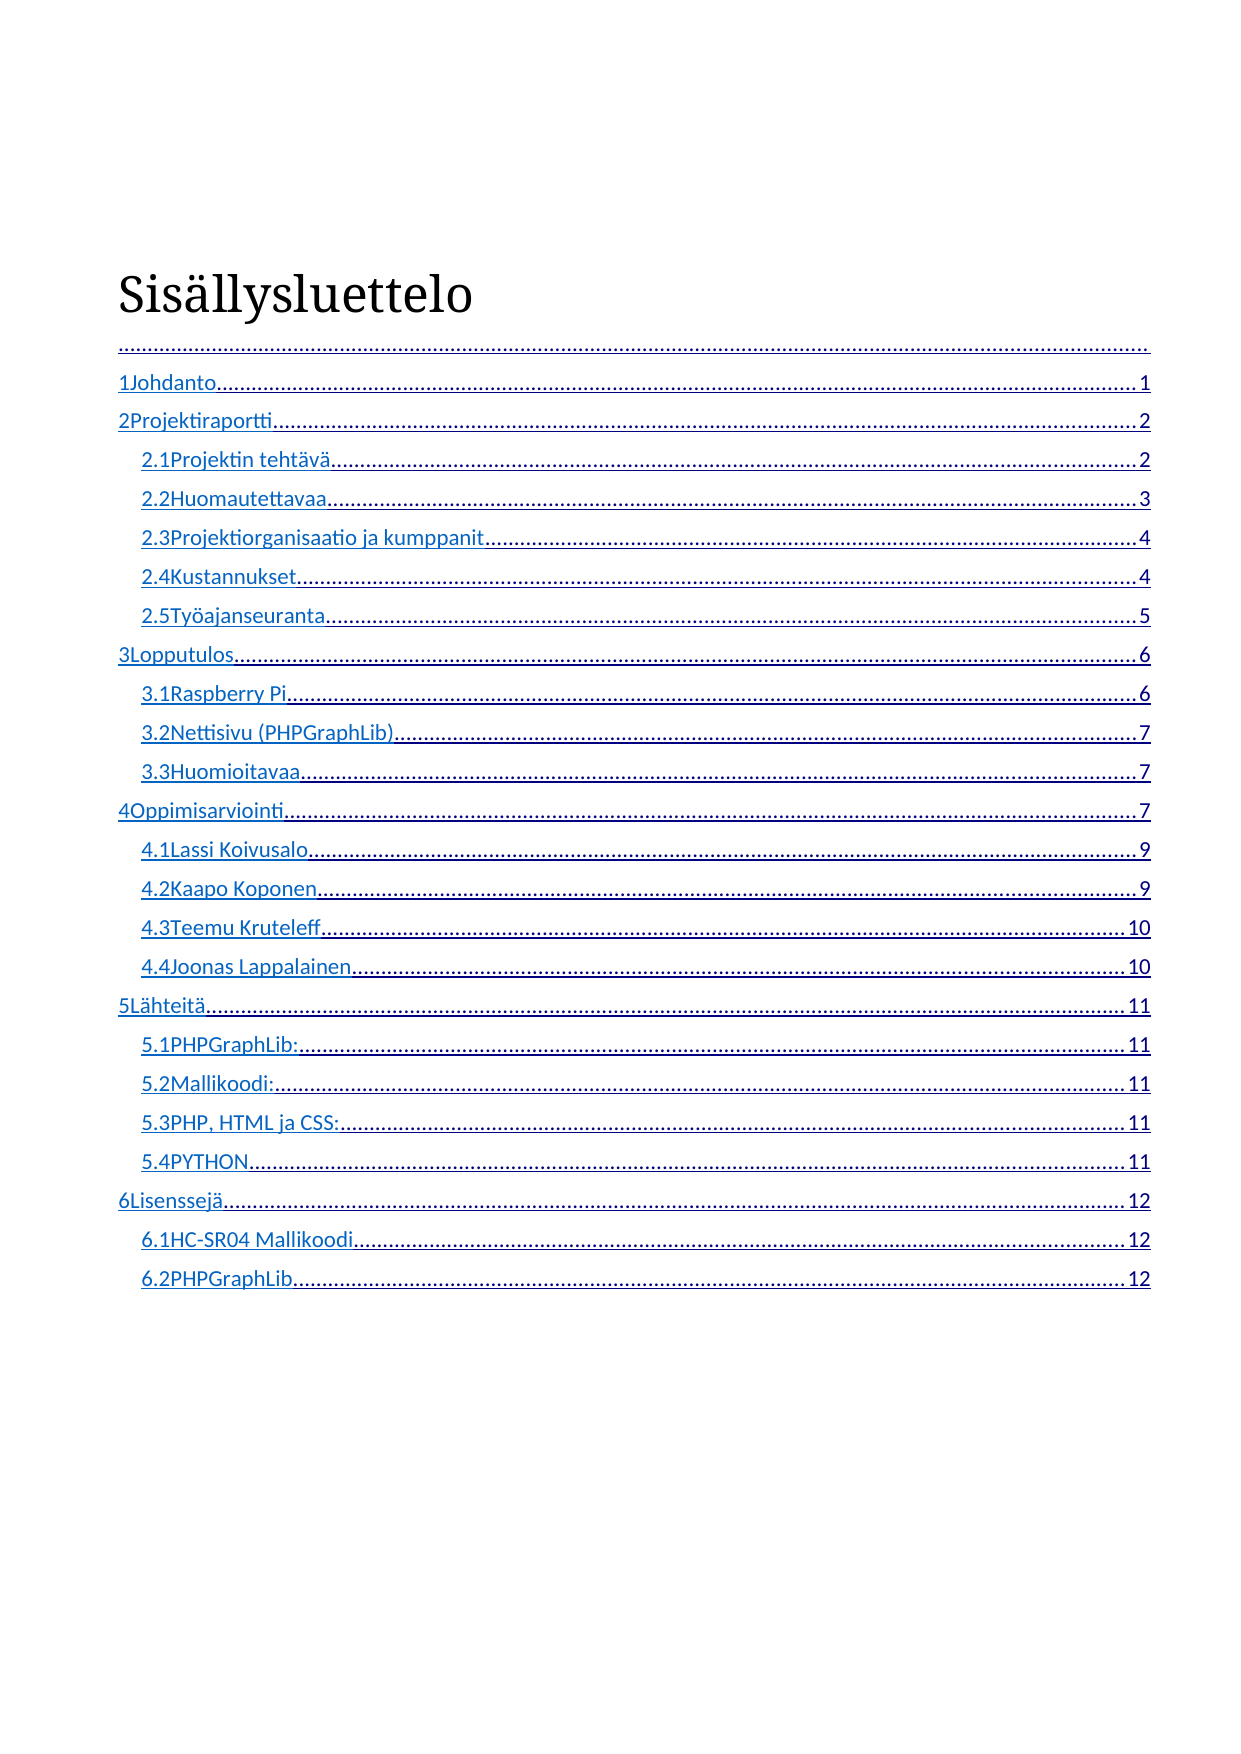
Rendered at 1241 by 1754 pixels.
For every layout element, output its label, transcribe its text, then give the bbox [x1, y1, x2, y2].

text 4.1 Lassi Koivusalo 9 [141, 835, 1152, 863]
text 2.3 Projektiorganisaatio ja kumppanit 4 [141, 523, 1152, 552]
text 2.1 Projektin tehtävä 2 [141, 446, 1152, 474]
text 5.2 Mallikoodi: 11 [141, 1069, 1152, 1097]
text 2.5 Työajanseuranta 5 [141, 601, 1152, 629]
text 2.2 Huomautettavaa 3 [141, 484, 1152, 513]
text 3.2 Nettisivu (PHPGraphLib) 7 [141, 718, 1152, 746]
text 5 Lähteitä 11 [118, 991, 1152, 1019]
text 4.3 Teemu Kruteleff 10 [141, 913, 1152, 941]
text 6.1 HC-SR04 Mallikoodi 12 [141, 1225, 1152, 1253]
text 2 Projektiraportti 2 [118, 407, 1152, 435]
text 5.3 PHP, HTML ja CSS: 11 [141, 1108, 1152, 1136]
text 6.2 PHPGraphLib 12 [141, 1264, 1152, 1292]
text Sisällysluettelo [118, 259, 1152, 327]
text 2.4 Kustannukset 4 [141, 562, 1152, 591]
text 1 Johdanto 1 [118, 368, 1152, 396]
text 3 Lopputulos 6 [118, 640, 1152, 668]
text 5.4 PYTHON 11 [141, 1147, 1152, 1175]
text 4 Oppimisarviointi 7 [118, 796, 1152, 824]
text 3.1 Raspberry Pi 6 [141, 679, 1152, 707]
text 6 Lisenssejä 12 [118, 1186, 1152, 1214]
text 3.3 Huomioitavaa 7 [141, 757, 1152, 785]
text 5.1 PHPGraphLib: 11 [141, 1030, 1152, 1058]
text 4.2 Kaapo Koponen 9 [141, 874, 1152, 902]
text 4.4 Joonas Lappalainen 10 [141, 952, 1152, 980]
